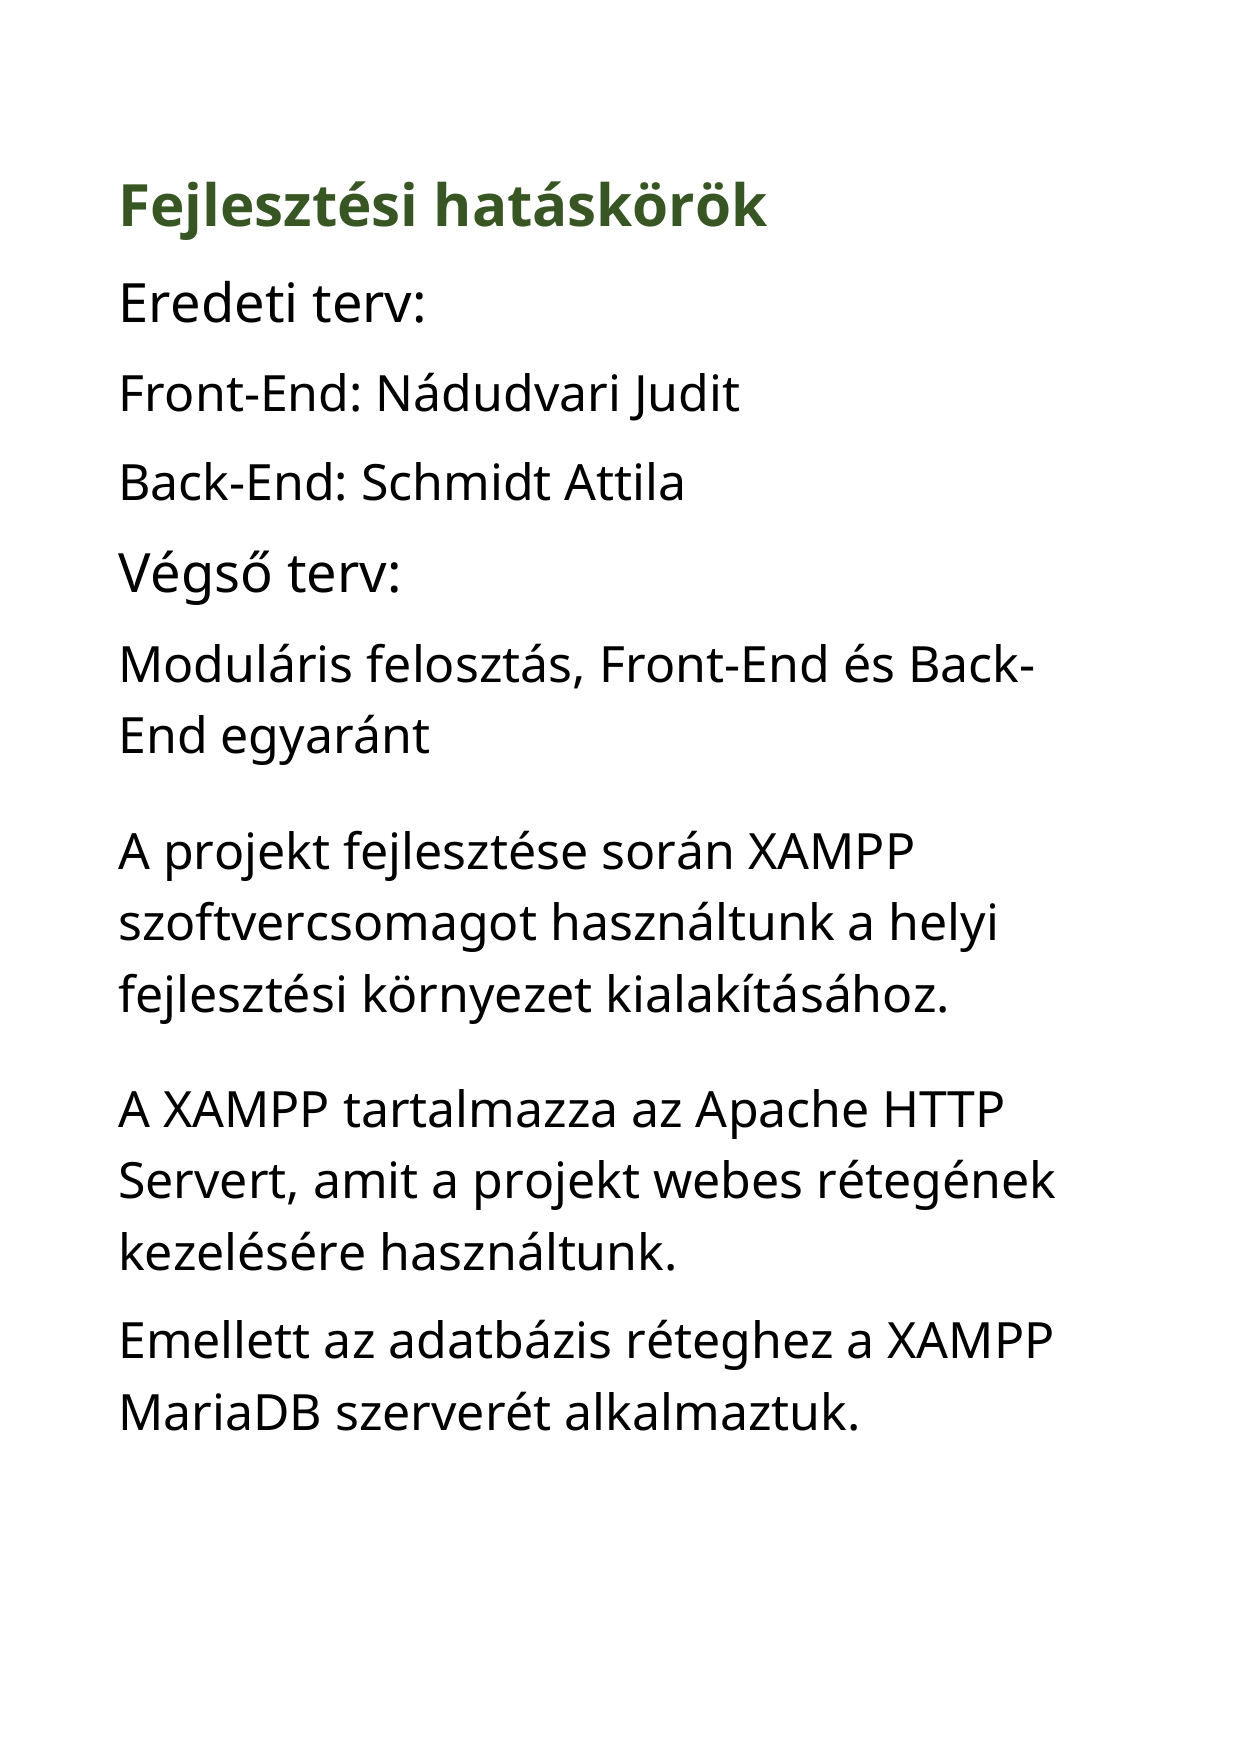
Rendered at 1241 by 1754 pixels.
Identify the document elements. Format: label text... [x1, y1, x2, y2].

text Fejlesztési hatáskörök [118, 164, 1122, 244]
text Moduláris felosztás, Front-End és Back-End egyaránt [118, 629, 1122, 798]
text Emellett az adatbázis réteghez a XAMPP MariaDB szerverét alkalmaztuk. [118, 1305, 1122, 1445]
text A XAMPP tartalmazza az Apache HTTP Servert, amit a projekt webes rétegének kezelésére használtunk. [118, 1074, 1122, 1285]
text Back-End: Schmidt Attila [118, 446, 1122, 514]
text Végső terv: [118, 534, 1122, 608]
text Front-End: Nádudvari Judit [118, 358, 1122, 426]
text Eredeti terv: [118, 264, 1122, 338]
text A projekt fejlesztése során XAMPP szoftvercsomagot használtunk a helyi fejlesztési környezet kialakításához. [118, 816, 1122, 1056]
